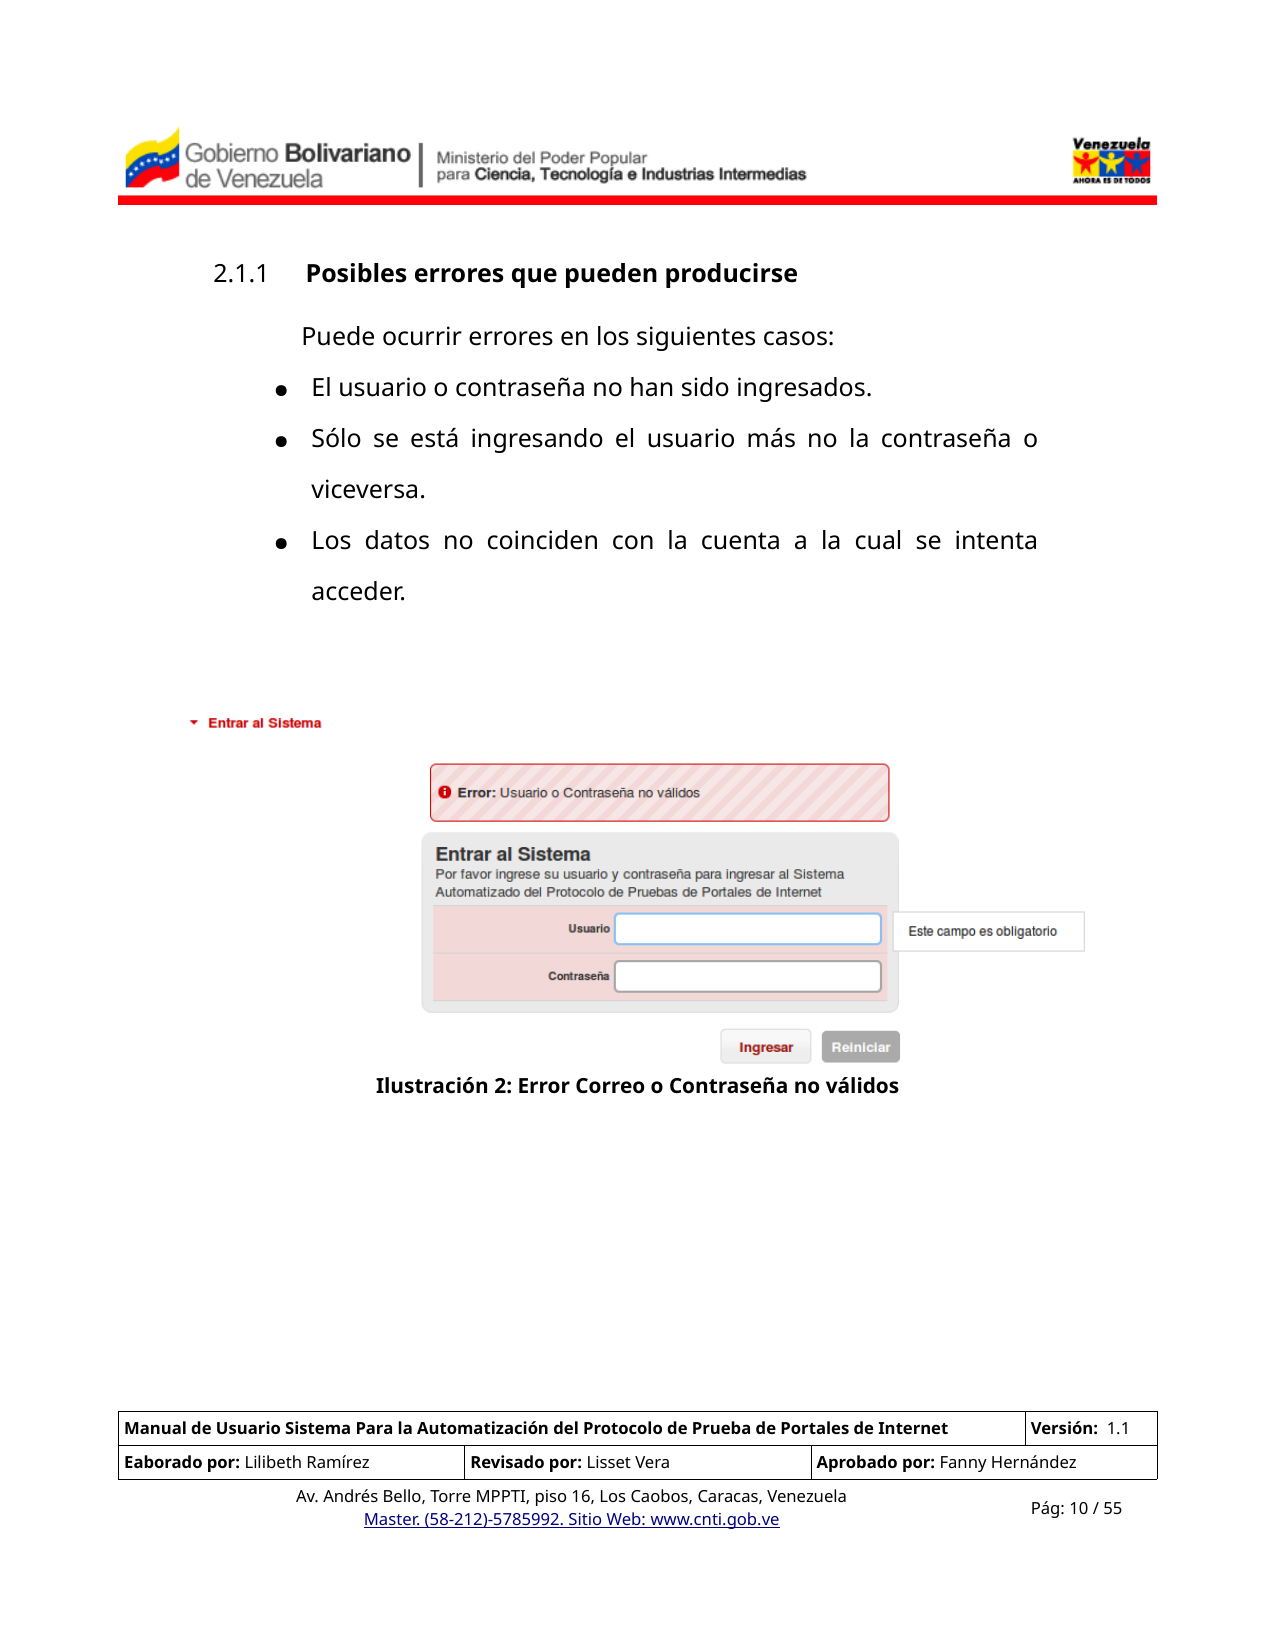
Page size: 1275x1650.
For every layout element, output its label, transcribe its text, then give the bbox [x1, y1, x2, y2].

text Puede ocurrir errores en los siguientes casos: [301, 318, 1098, 352]
picture [186, 715, 1087, 1071]
picture [118, 119, 1157, 205]
list Sólo se está ingresando el usuario más no la contraseña o viceversa. [274, 420, 1039, 505]
list El usuario o contraseña no han sido ingresados. [274, 369, 1039, 403]
text Ilustración 2: Error Correo o Contraseña no válidos [177, 722, 1098, 1099]
subtitle Posibles errores que pueden producirse [118, 255, 1157, 289]
list Los datos no coinciden con la cuenta a la cual se intenta acceder. [274, 522, 1039, 607]
